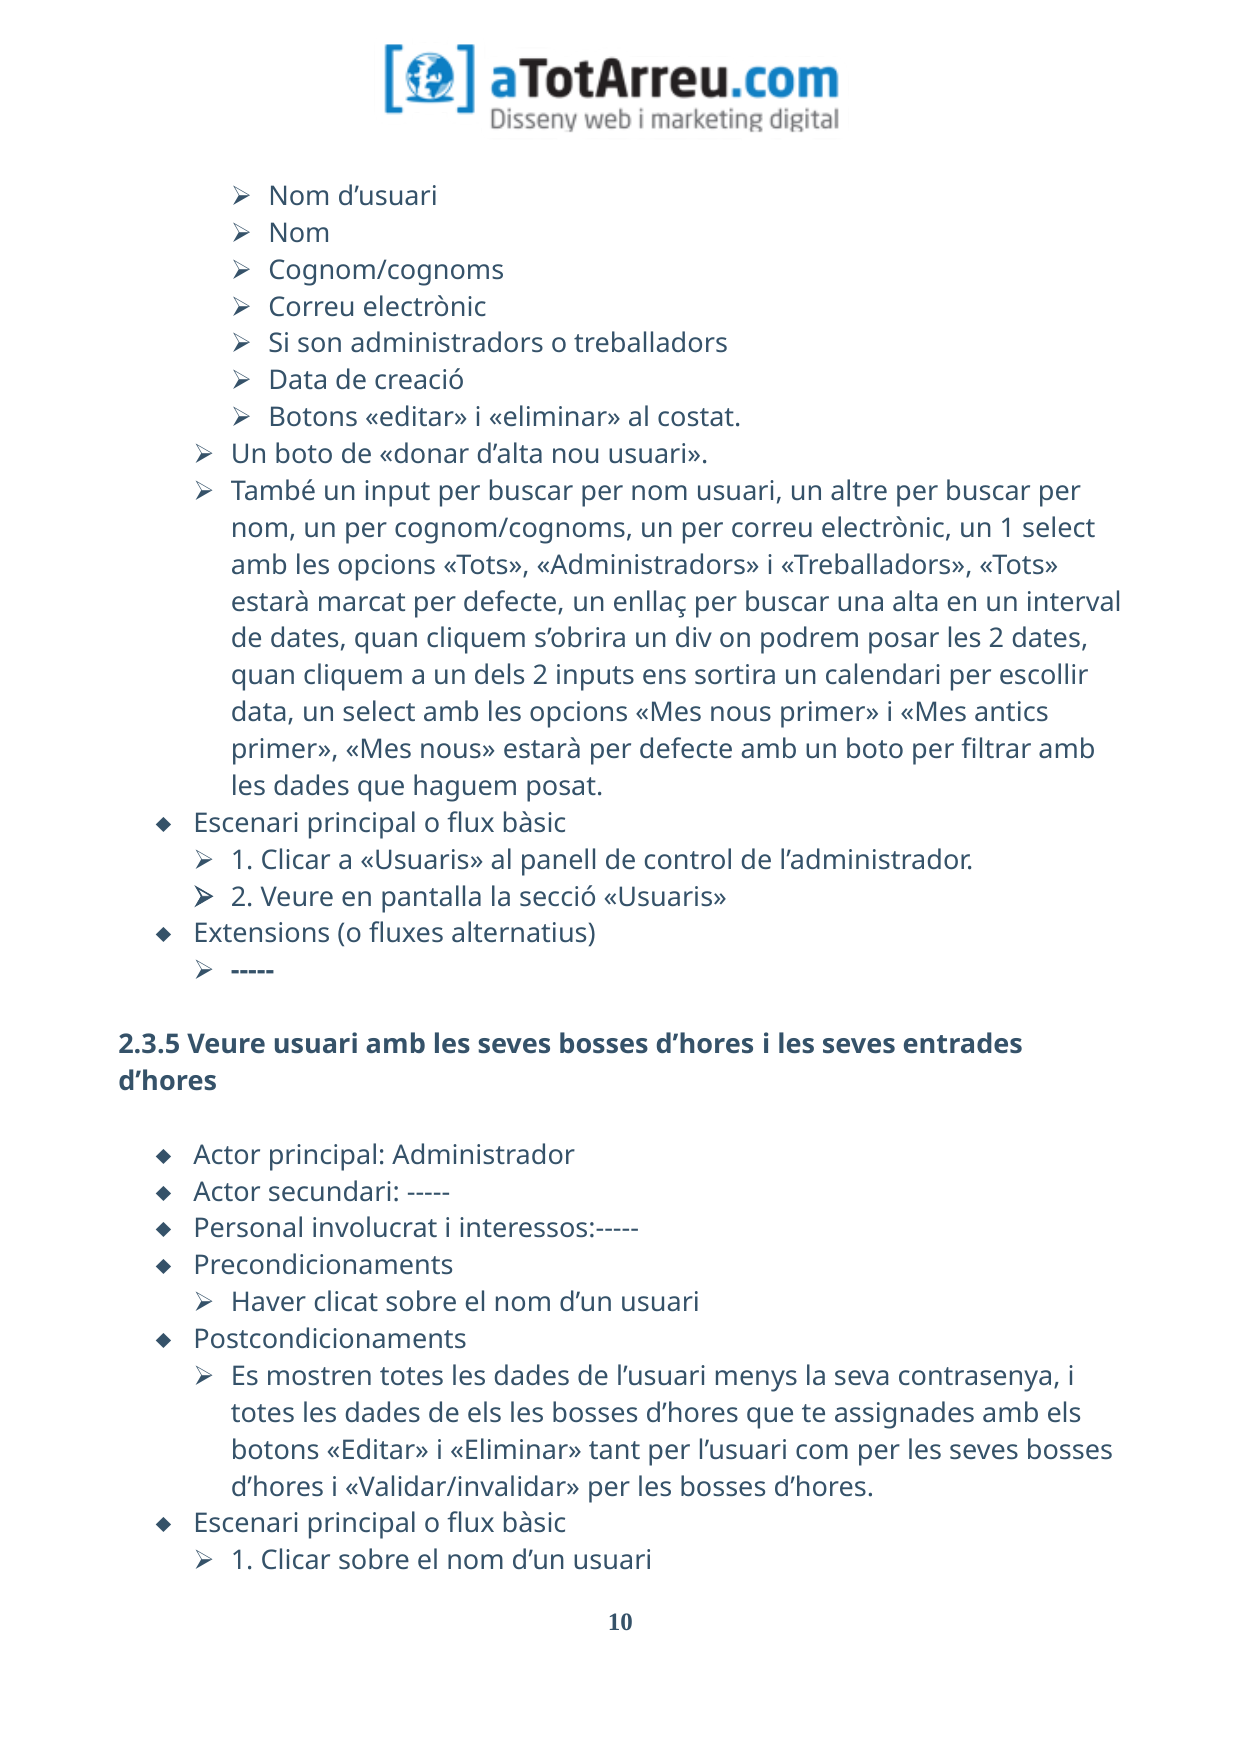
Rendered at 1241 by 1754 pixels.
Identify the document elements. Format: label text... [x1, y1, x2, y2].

picture [356, 37, 873, 141]
list Si son administradors o treballadors [231, 324, 1122, 361]
list Botons «editar» i «eliminar» al costat. [231, 398, 1122, 434]
list 1. Clicar sobre el nom d’un usuari [193, 1541, 1122, 1578]
list Cognom/cognoms [231, 250, 1122, 287]
list Data de creació [231, 361, 1122, 398]
list Nom d’usuari [231, 176, 1122, 213]
list Extensions (o fluxes alternatius) [156, 914, 1122, 951]
list Correu electrònic [231, 287, 1122, 324]
list Personal involucrat i interessos:----- [156, 1209, 1122, 1246]
list 1. Clicar a «Usuaris» al panell de control de l’administrador. [193, 840, 1122, 877]
list Es mostren totes les dades de l’usuari menys la seva contrasenya, i totes les dades de els les bosses d’hores que te assignades amb els botons «Editar» i «Eliminar» tant per l’usuari com per les seves bosses d’hores i «Validar/invalidar» per les bosses d’hores. [193, 1356, 1122, 1504]
list Actor principal: Administrador [156, 1135, 1122, 1172]
list Un boto de «donar d’alta nou usuari». [193, 434, 1122, 471]
list Postcondicionaments [156, 1319, 1122, 1356]
list Nom [231, 213, 1122, 250]
list ----- [193, 951, 1122, 988]
list Escenari principal o flux bàsic [156, 803, 1122, 840]
list 2. Veure en pantalla la secció «Usuaris» [193, 877, 1122, 914]
list Actor secundari: ----- [156, 1172, 1122, 1209]
list Precondicionaments [156, 1246, 1122, 1283]
list També un input per buscar per nom usuari, un altre per buscar per nom, un per cognom/cognoms, un per correu electrònic, un 1 select amb les opcions «Tots», «Administradors» i «Treballadors», «Tots» estarà marcat per defecte, un enllaç per buscar una alta en un interval de dates, quan cliquem s’obrira un div on podrem posar les 2 dates, quan cliquem a un dels 2 inputs ens sortira un calendari per escollir data, un select amb les opcions «Mes nous primer» i «Mes antics primer», «Mes nous» estarà per defecte amb un boto per filtrar amb les dades que haguem posat. [193, 471, 1122, 803]
list Haver clicat sobre el nom d’un usuari [193, 1283, 1122, 1319]
text 2.3.5 Veure usuari amb les seves bosses d’hores i les seves entrades d’hores [118, 1024, 1122, 1098]
list Escenari principal o flux bàsic [156, 1504, 1122, 1541]
